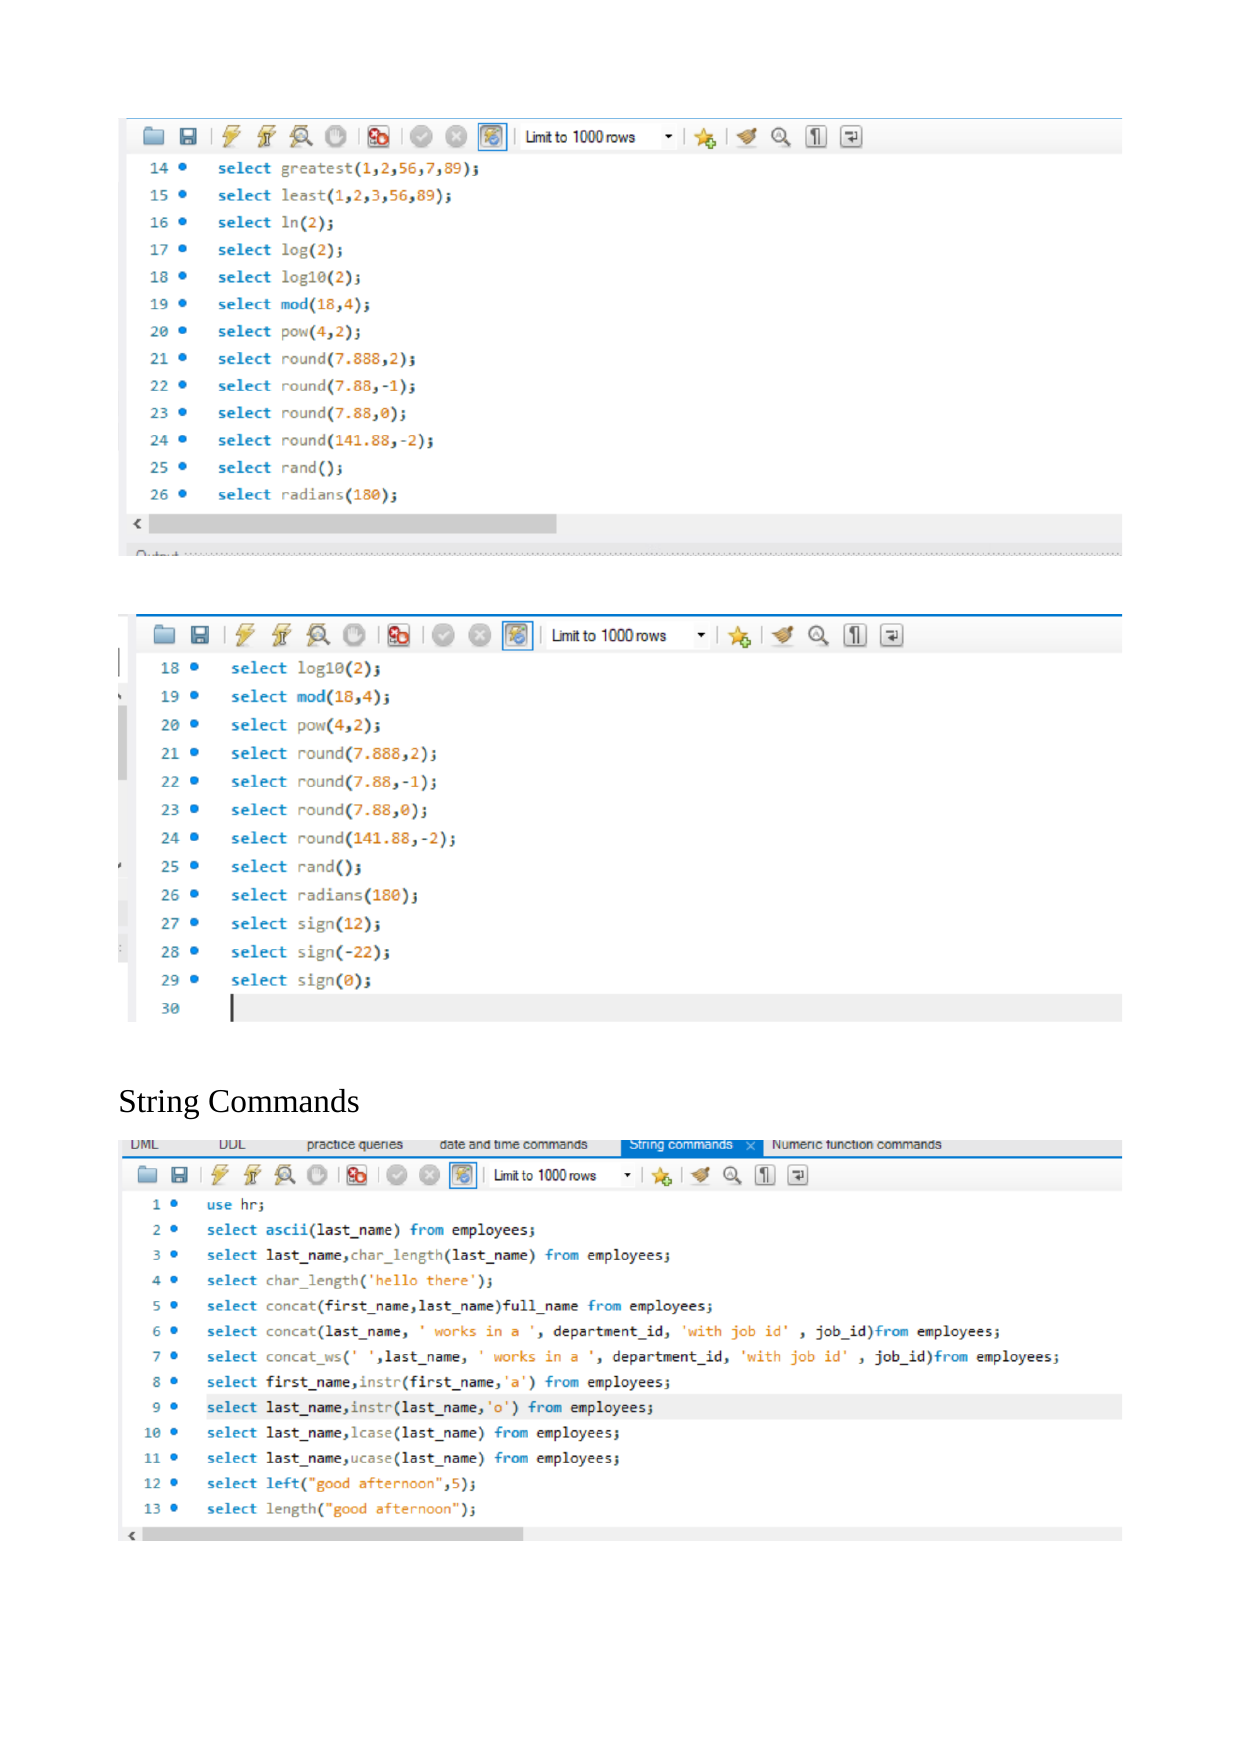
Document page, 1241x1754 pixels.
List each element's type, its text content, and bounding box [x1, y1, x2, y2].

picture [118, 118, 1123, 556]
text String Commands [118, 1081, 1122, 1119]
picture [118, 1140, 1123, 1541]
picture [118, 614, 1123, 1022]
